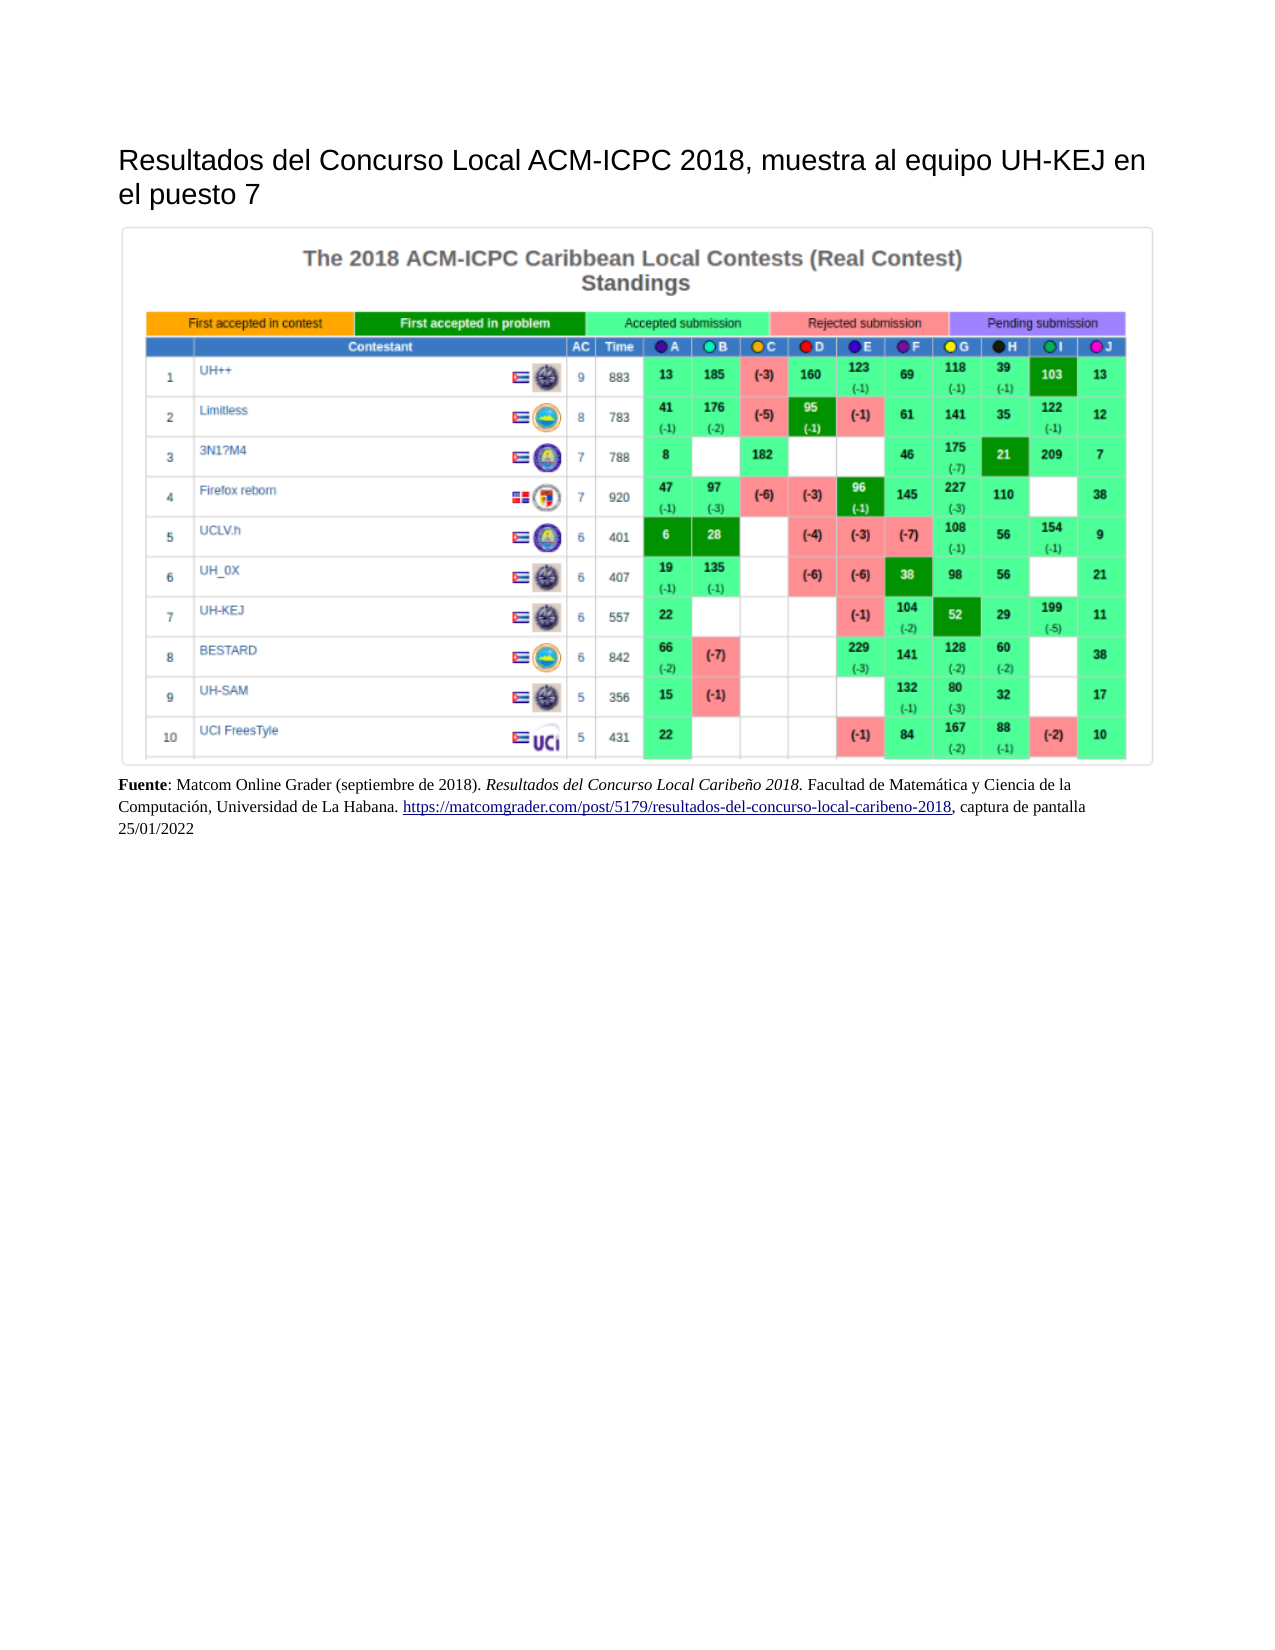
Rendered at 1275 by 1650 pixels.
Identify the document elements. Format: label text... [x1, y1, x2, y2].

picture [118, 222, 1157, 772]
text Fuente: Matcom Online Grader (septiembre de 2018). Resultados del Concurso Local Caribeño 2018. Facultad de Matemática y Ciencia de la Computación, Universidad de La Habana. https://matcomgrader.com/post/5179/resultados-del-concurso-local-caribeno-2018, captura de pantalla 25/01/2022 [118, 772, 1157, 838]
subtitle Resultados del Concurso Local ACM-ICPC 2018, muestra al equipo UH-KEJ en el puesto 7 [118, 143, 1157, 210]
